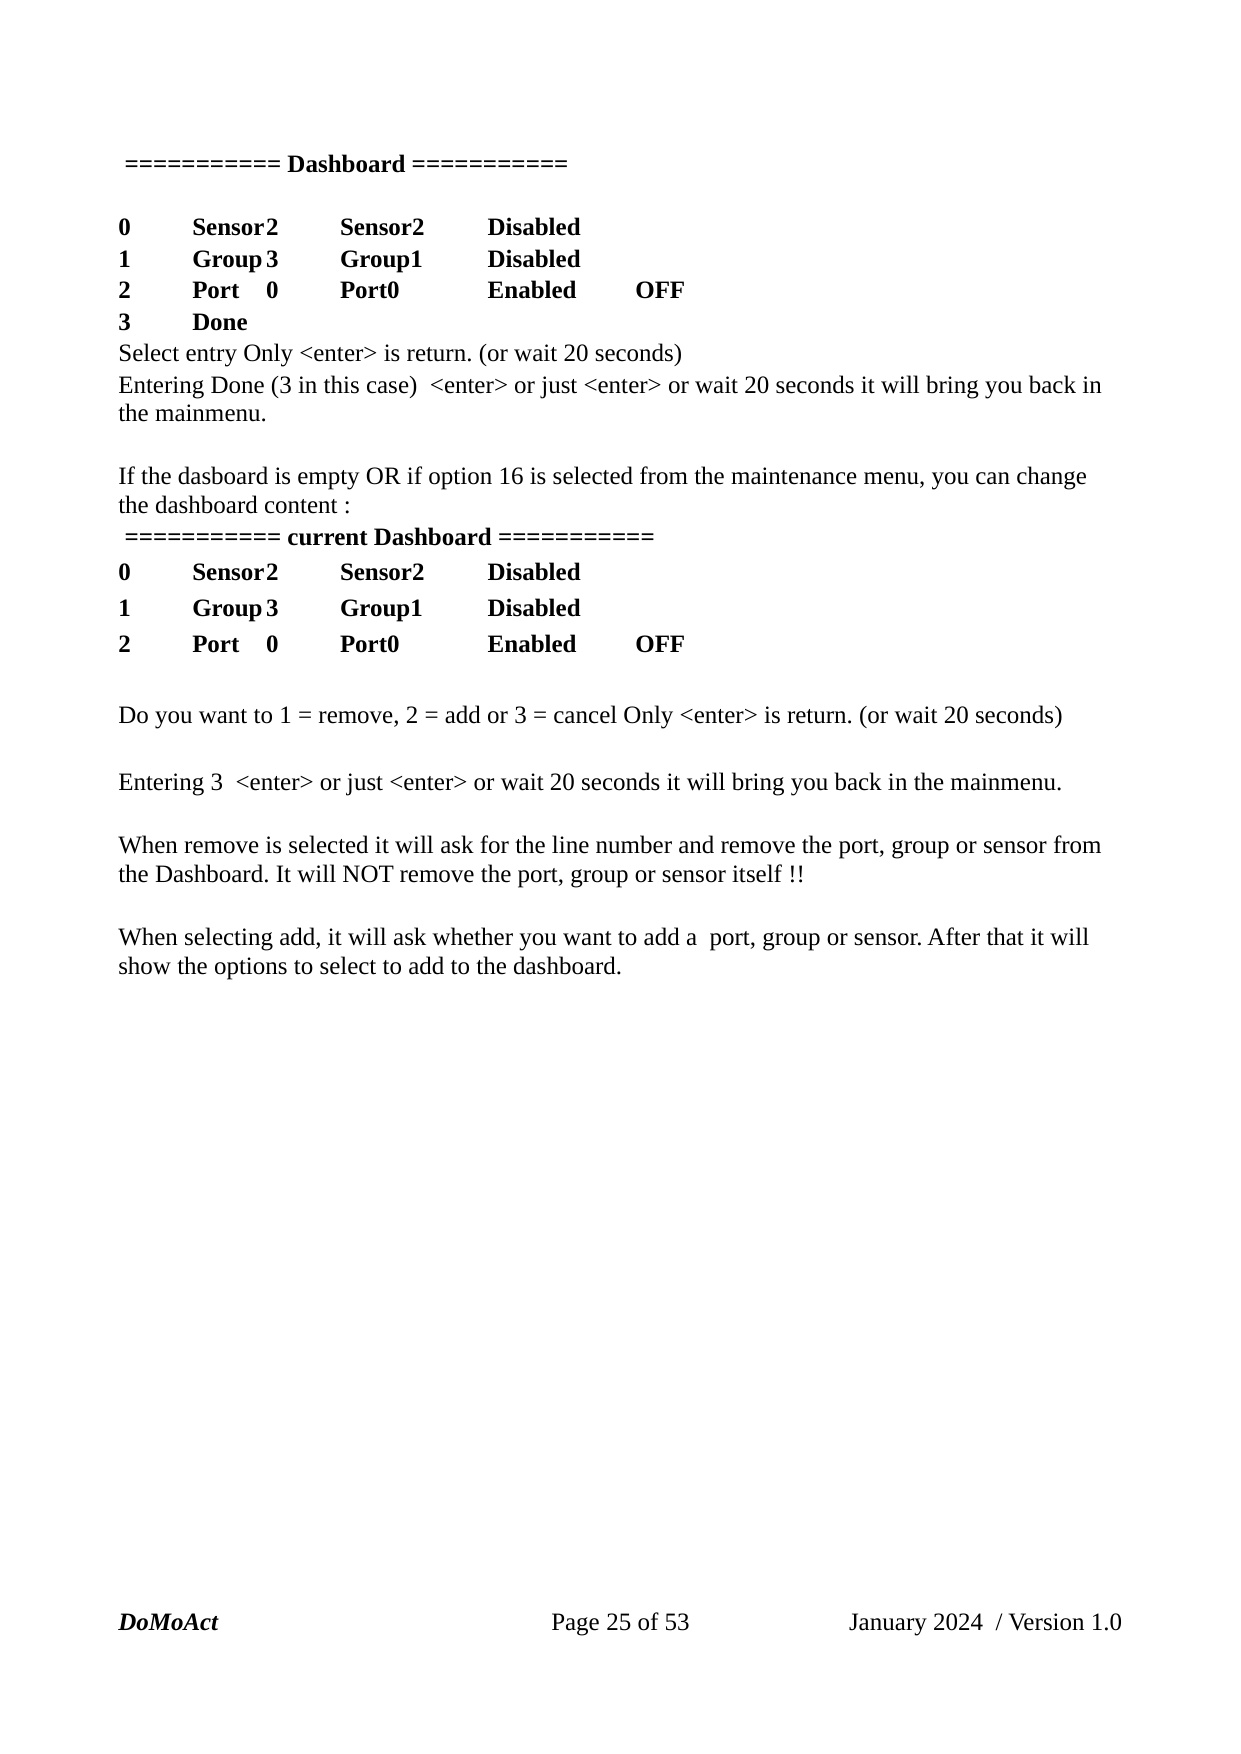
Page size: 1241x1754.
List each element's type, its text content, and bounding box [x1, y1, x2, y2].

text 2 Port 0 Port0 Enabled OFF [118, 275, 1122, 304]
text Do you want to 1 = remove, 2 = add or 3 = cancel Only <enter> is return. (or wait 20 seconds) [118, 700, 1122, 729]
text 3 Done [118, 307, 1122, 336]
text 2 Port 0 Port0 Enabled OFF [118, 629, 1122, 658]
text If the dasboard is empty OR if option 16 is selected from the maintenance menu, you can change the dashboard content : [118, 461, 1122, 519]
text 0 Sensor 2 Sensor2 Disabled [118, 212, 1122, 241]
text =========== current Dashboard =========== [118, 522, 1122, 550]
text 1 Group 3 Group1 Disabled [118, 244, 1122, 273]
text 0 Sensor 2 Sensor2 Disabled [118, 557, 1122, 586]
text Entering 3 <enter> or just <enter> or wait 20 seconds it will bring you back in the mainmenu. [118, 767, 1122, 796]
text When remove is selected it will ask for the line number and remove the port, group or sensor from the Dashboard. It will NOT remove the port, group or sensor itself !! [118, 830, 1122, 888]
text When selecting add, it will ask whether you want to add a port, group or sensor. After that it will show the options to select to add to the dashboard. [118, 922, 1122, 979]
text Entering Done (3 in this case) <enter> or just <enter> or wait 20 seconds it will bring you back in the mainmenu. [118, 370, 1122, 427]
text 1 Group 3 Group1 Disabled [118, 593, 1122, 622]
text =========== Dashboard =========== [118, 149, 1122, 178]
text Select entry Only <enter> is return. (or wait 20 seconds) [118, 338, 1122, 367]
